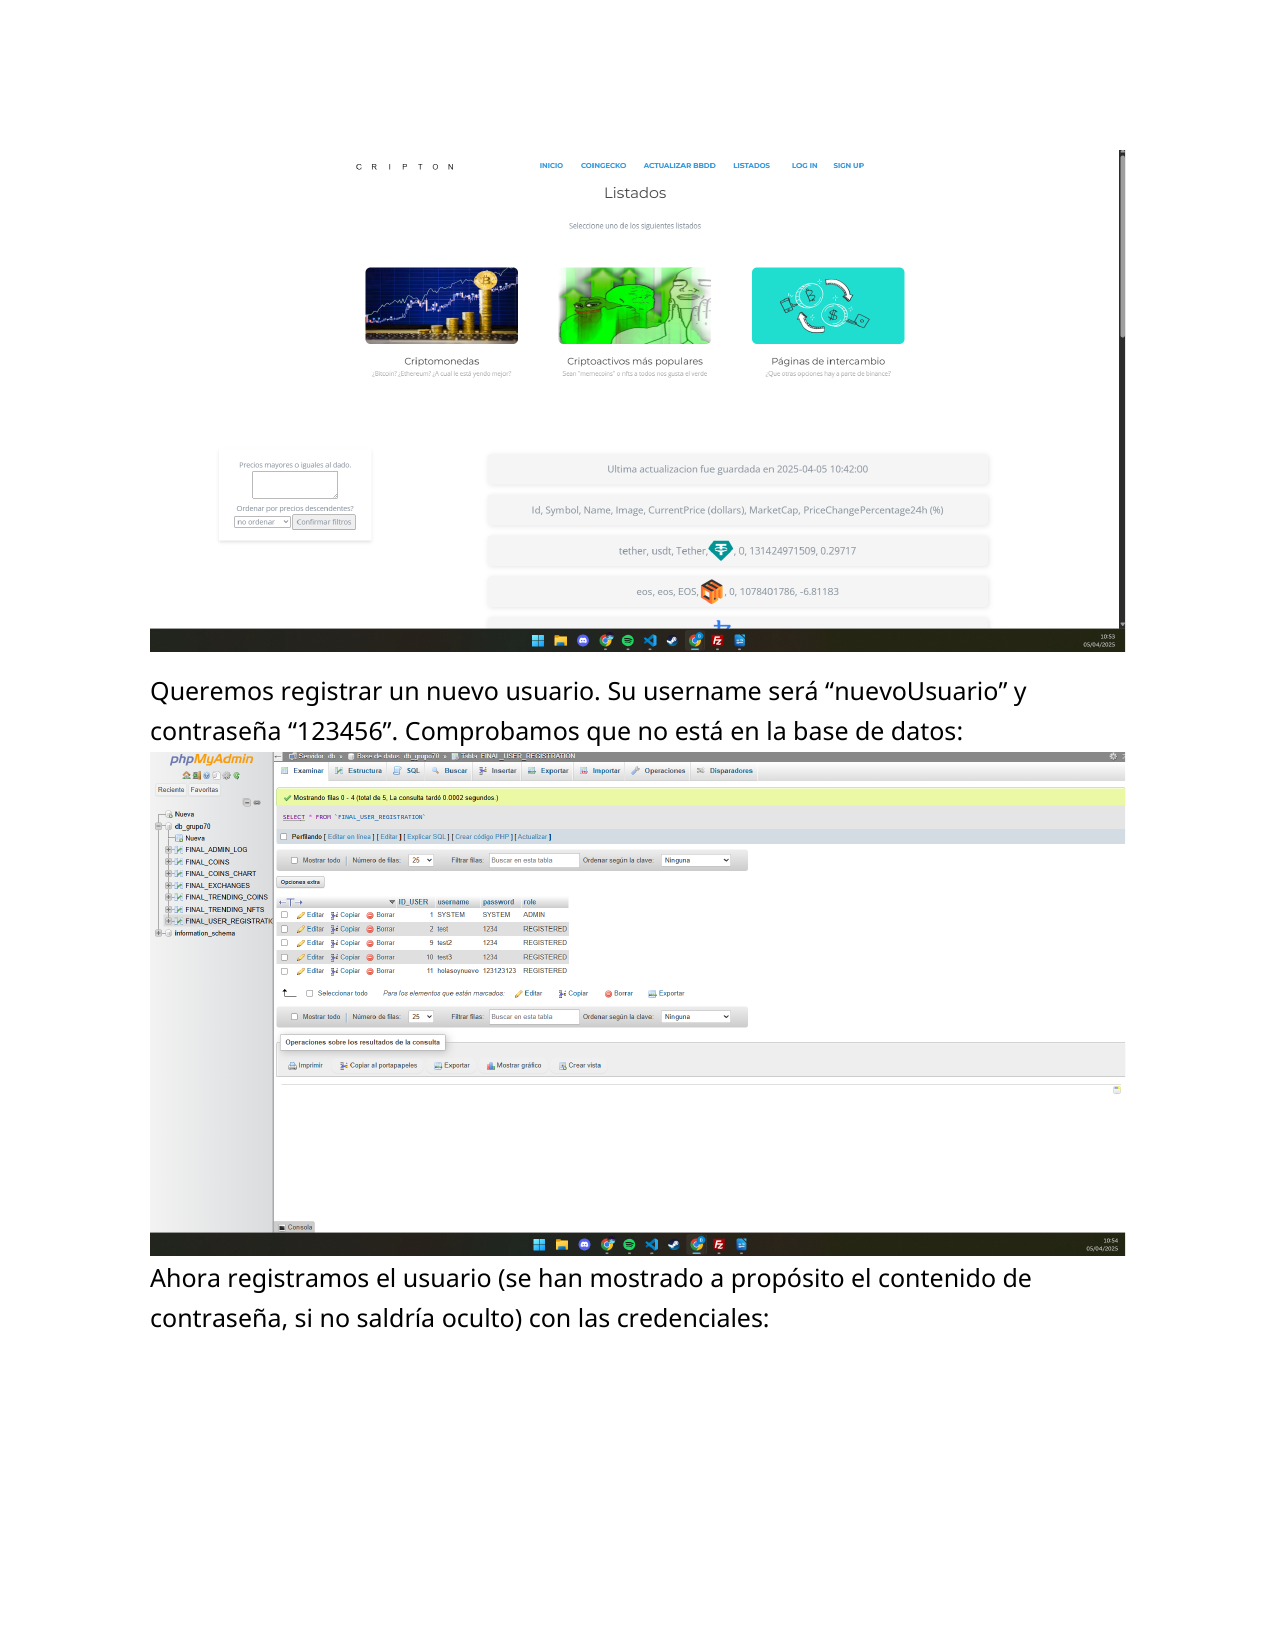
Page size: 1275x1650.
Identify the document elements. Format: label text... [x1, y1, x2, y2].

text Ahora registramos el usuario (se han mostrado a propósito el contenido de contraseña, si no saldría oculto) con las credenciales: [150, 1256, 1125, 1335]
text Queremos registrar un nuevo usuario. Su username será “nuevoUsuario” y contraseña “123456”. Comprobamos que no está en la base de datos: [150, 674, 1125, 752]
